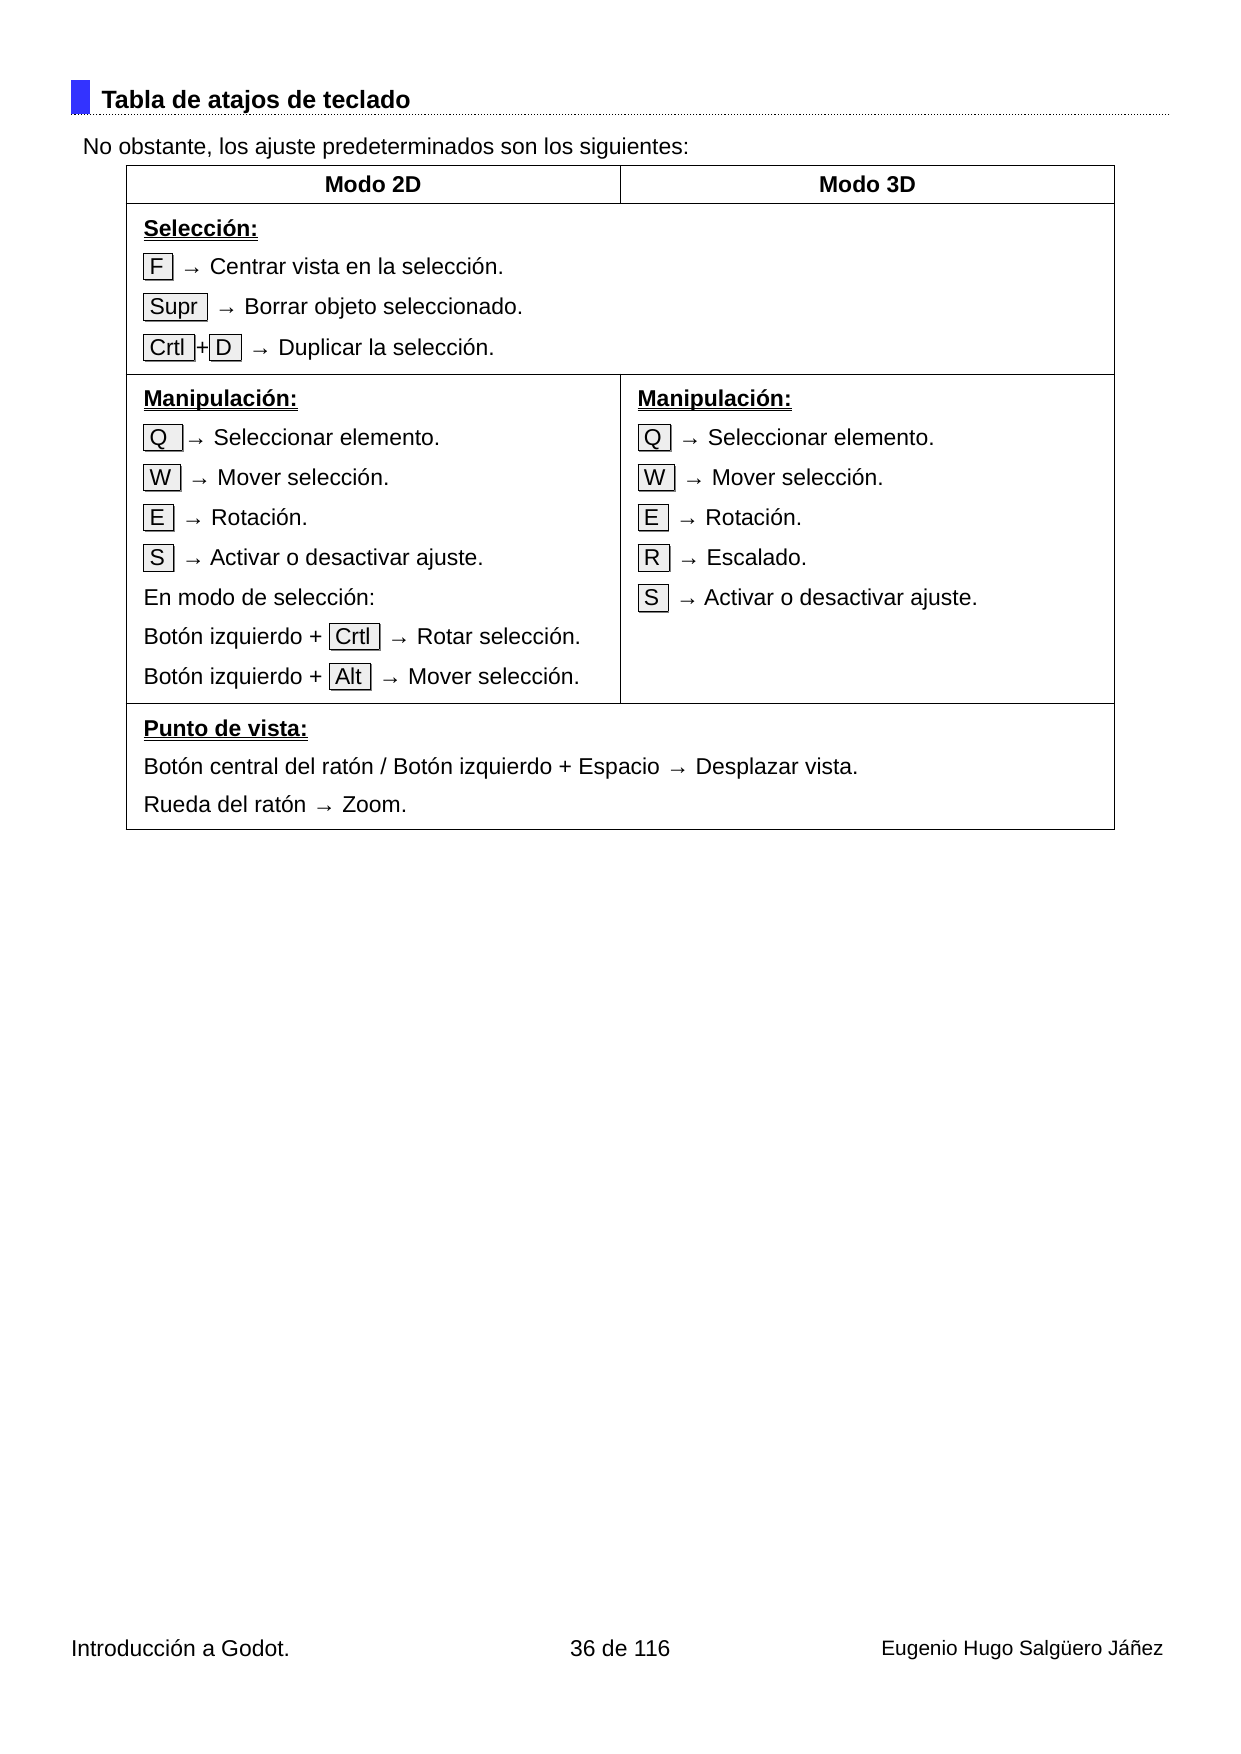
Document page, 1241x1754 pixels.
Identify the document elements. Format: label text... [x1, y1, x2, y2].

table_cell Punto de vista: Botón central del ratón / Botón izquierdo + Espacio → Desplazar vista. Rueda del ratón → Zoom. [127, 704, 1114, 829]
table_cell Selección: F → Centrar vista en la selección. Supr → Borrar objeto seleccionado. Crtl+D → Duplicar la selección. [127, 204, 1114, 373]
table_cell Manipulación: Q → Seleccionar elemento. W → Mover selección. E → Rotación. S → Activar o desactivar ajuste. En modo de selección: Botón izquierdo + Crtl → Rotar selección. Botón izquierdo + Alt → Mover selección. [127, 375, 620, 703]
text No obstante, los ajuste predeterminados son los siguientes: [83, 133, 1158, 159]
subtitle Tabla de atajos de teclado [71, 79, 1169, 114]
table_header Modo 3D [621, 166, 1114, 203]
table_cell Manipulación: Q → Seleccionar elemento. W → Mover selección. E → Rotación. R → Escalado. S → Activar o desactivar ajuste. [621, 375, 1114, 703]
table_header Modo 2D [127, 166, 620, 203]
